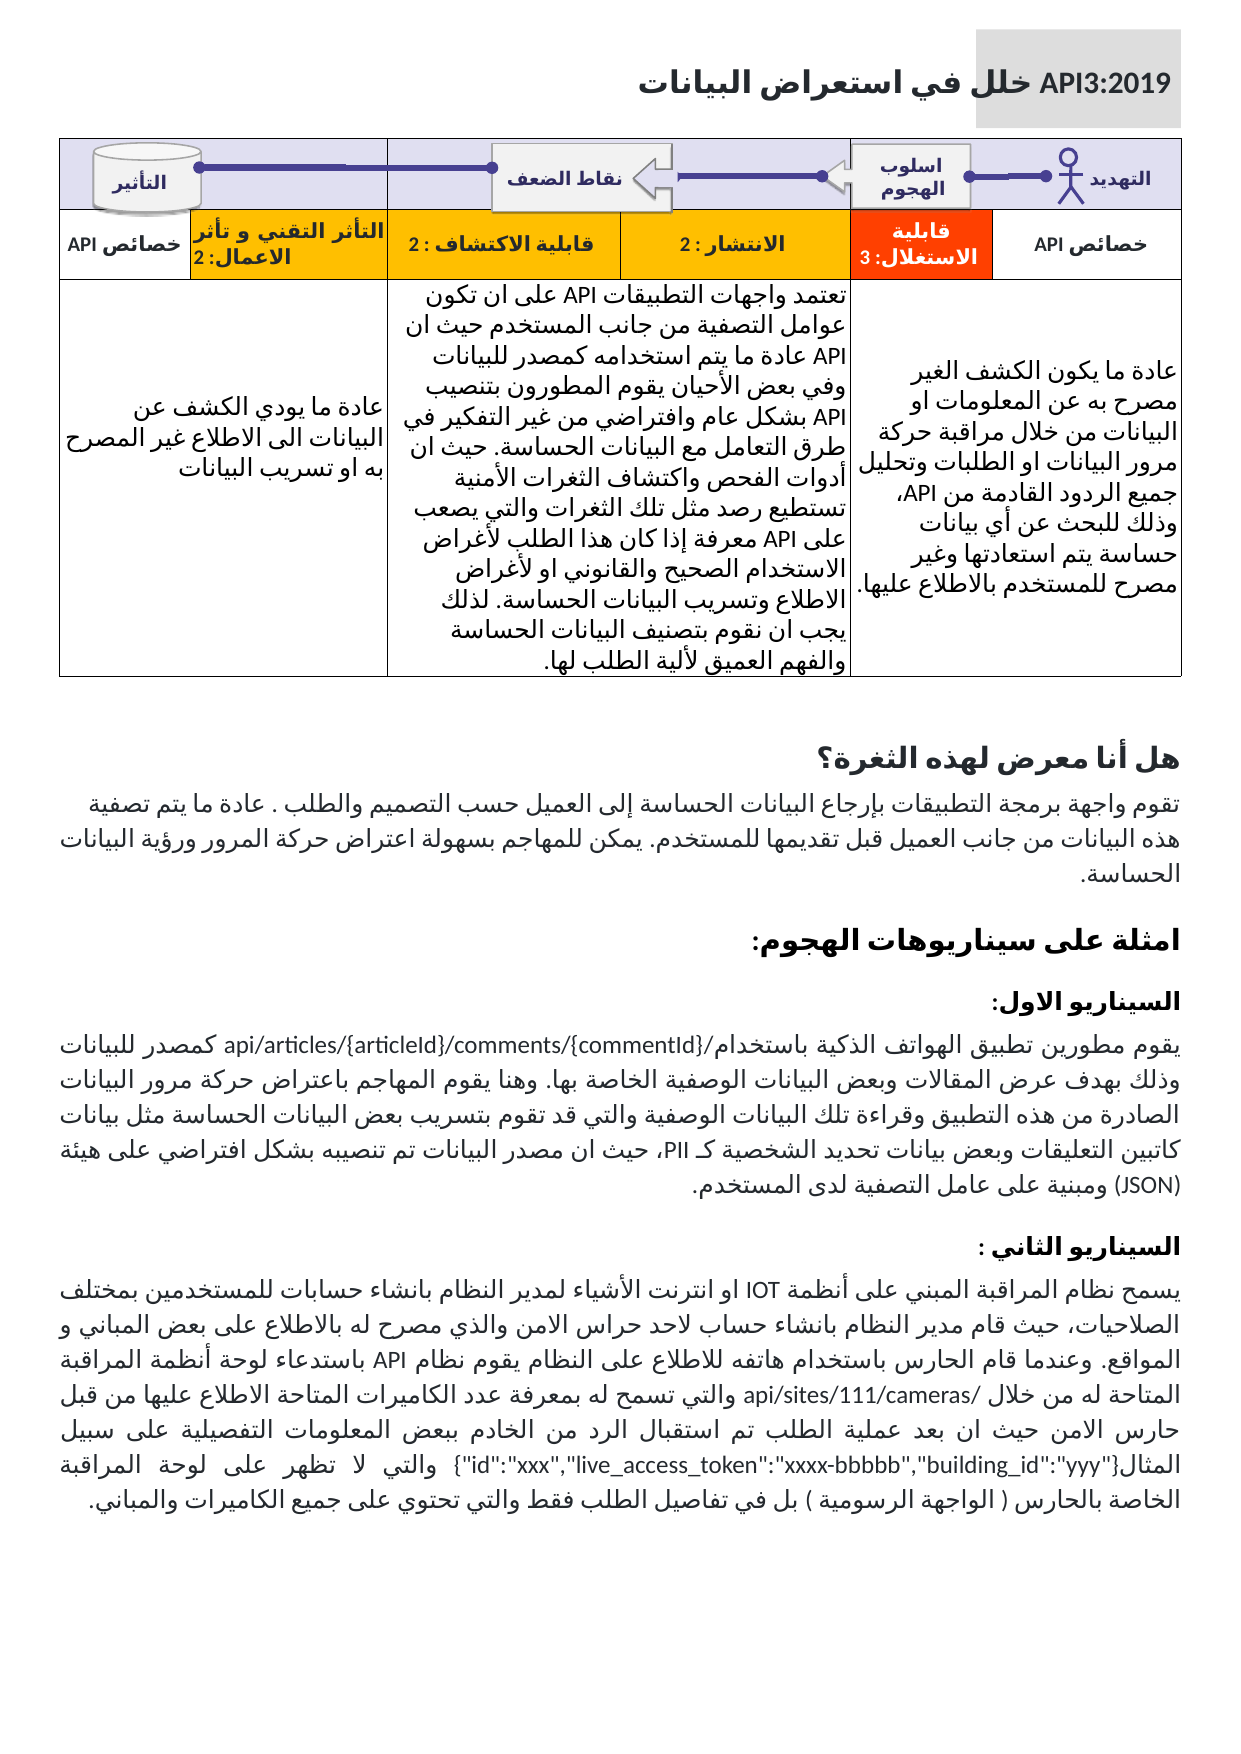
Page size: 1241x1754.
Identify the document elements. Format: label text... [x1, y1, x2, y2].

table_header [851, 139, 992, 174]
subtitle السيناريو الاول: [59, 983, 1181, 1017]
table_cell قابلية الاكتشاف : 2 [388, 210, 620, 279]
table_header [201, 171, 387, 209]
table_header [992, 139, 1181, 209]
table_cell عادة ما يودي الكشف عن البيانات الى الاطلاع غير المصرح به او تسريب البيانات [60, 280, 387, 676]
table_header [673, 179, 850, 209]
subtitle هل أنا معرض لهذه الثغرة؟ [59, 740, 1181, 776]
table_header [388, 139, 620, 165]
table_cell تعتمد واجهات التطبيقات API على ان تكون عوامل التصفية من جانب المستخدم حيث ان API عادة ما يتم استخدامه كمصدر للبيانات وفي بعض الأحيان يقوم المطورون بتنصيب API بشكل عام وافتراضي من غير التفكير في طرق التعامل مع البيانات الحساسة. حيث ان أدوات الفحص واكتشاف الثغرات الأمنية تستطيع رصد مثل تلك الثغرات والتي يصعب على API معرفة إذا كان هذا الطلب لأغراض الاستخدام الصحيح والقانوني او لأغراض الاطلاع وتسريب البيانات الحساسة. لذلك يجب ان نقوم بتصنيف البيانات الحساسة والفهم العميق لألية الطلب لها. [388, 280, 850, 676]
subtitle امثلة على سيناريوهات الهجوم: [59, 922, 1181, 958]
table_cell خصائص API [993, 210, 1181, 279]
table_header [388, 171, 491, 209]
table_cell الانتشار : 2 [621, 210, 850, 279]
subtitle السيناريو الثاني : [59, 1231, 1181, 1262]
table_header [972, 180, 992, 209]
table_cell خصائص API [60, 210, 190, 279]
table_header [190, 139, 387, 165]
text يسمح نظام المراقبة المبني على أنظمة IOT او انترنت الأشياء لمدير النظام بانشاء حسابات للمستخدمين بمختلف الصلاحيات، حيث قام مدير النظام بانشاء حساب لاحد حراس الامن والذي مصرح له بالاطلاع على بعض المباني و المواقع. وعندما قام الحارس باستخدام هاتفه للاطلاع على النظام يقوم نظام API باستدعاء لوحة أنظمة المراقبة المتاحة له من خلال /api/sites/111/cameras والتي تسمح له بمعرفة عدد الكاميرات المتاحة الاطلاع عليها من قبل حارس الامن حيث ان بعد عملية الطلب تم استقبال الرد من الخادم ببعض المعلومات التفصيلية على سبيل المثال{"id":"xxx","live_access_token":"xxxx-bbbbb","building_id":"yyy"} والتي لا تظهر على لوحة المراقبة الخاصة بالحارس ( الواجهة الرسومية ) بل في تفاصيل الطلب فقط والتي تحتوي على جميع الكاميرات والمباني. [59, 1274, 1181, 1515]
table_header [620, 139, 850, 173]
text تقوم واجهة برمجة التطبيقات بإرجاع البيانات الحساسة إلى العميل حسب التصميم والطلب . عادة ما يتم تصفية هذه البيانات من جانب العميل قبل تقديمها للمستخدم. يمكن للمهاجم بسهولة اعتراض حركة المرور ورؤية البيانات الحساسة. [59, 788, 1181, 889]
table_cell التأثر التقني و تأثر الاعمال: 2 [191, 210, 387, 279]
table_cell قابلية الاستغلال: 3 [851, 210, 992, 279]
text يقوم مطورين تطبيق الهواتف الذكية باستخدام/api/articles/{articleId}/comments/{commentId} كمصدر للبيانات وذلك بهدف عرض المقالات وبعض البيانات الوصفية الخاصة بها. وهنا يقوم المهاجم باعتراض حركة مرور البيانات الصادرة من هذه التطبيق وقراءة تلك البيانات الوصفية والتي قد تقوم بتسريب بعض البيانات الحساسة مثل بيانات كاتبين التعليقات وبعض بيانات تحديد الشخصية كـ PII، حيث ان مصدر البيانات تم تنصيبه بشكل افتراضي على هيئة (JSON) ومبنية على عامل التصفية لدى المستخدم. [59, 1029, 1181, 1200]
table_cell عادة ما يكون الكشف الغير مصرح به عن المعلومات او البيانات من خلال مراقبة حركة مرور البيانات او الطلبات وتحليل جميع الردود القادمة من API، وذلك للبحث عن أي بيانات حساسة يتم استعادتها وغير مصرح للمستخدم بالاطلاع عليها. [851, 280, 1181, 676]
table_header [60, 139, 190, 209]
